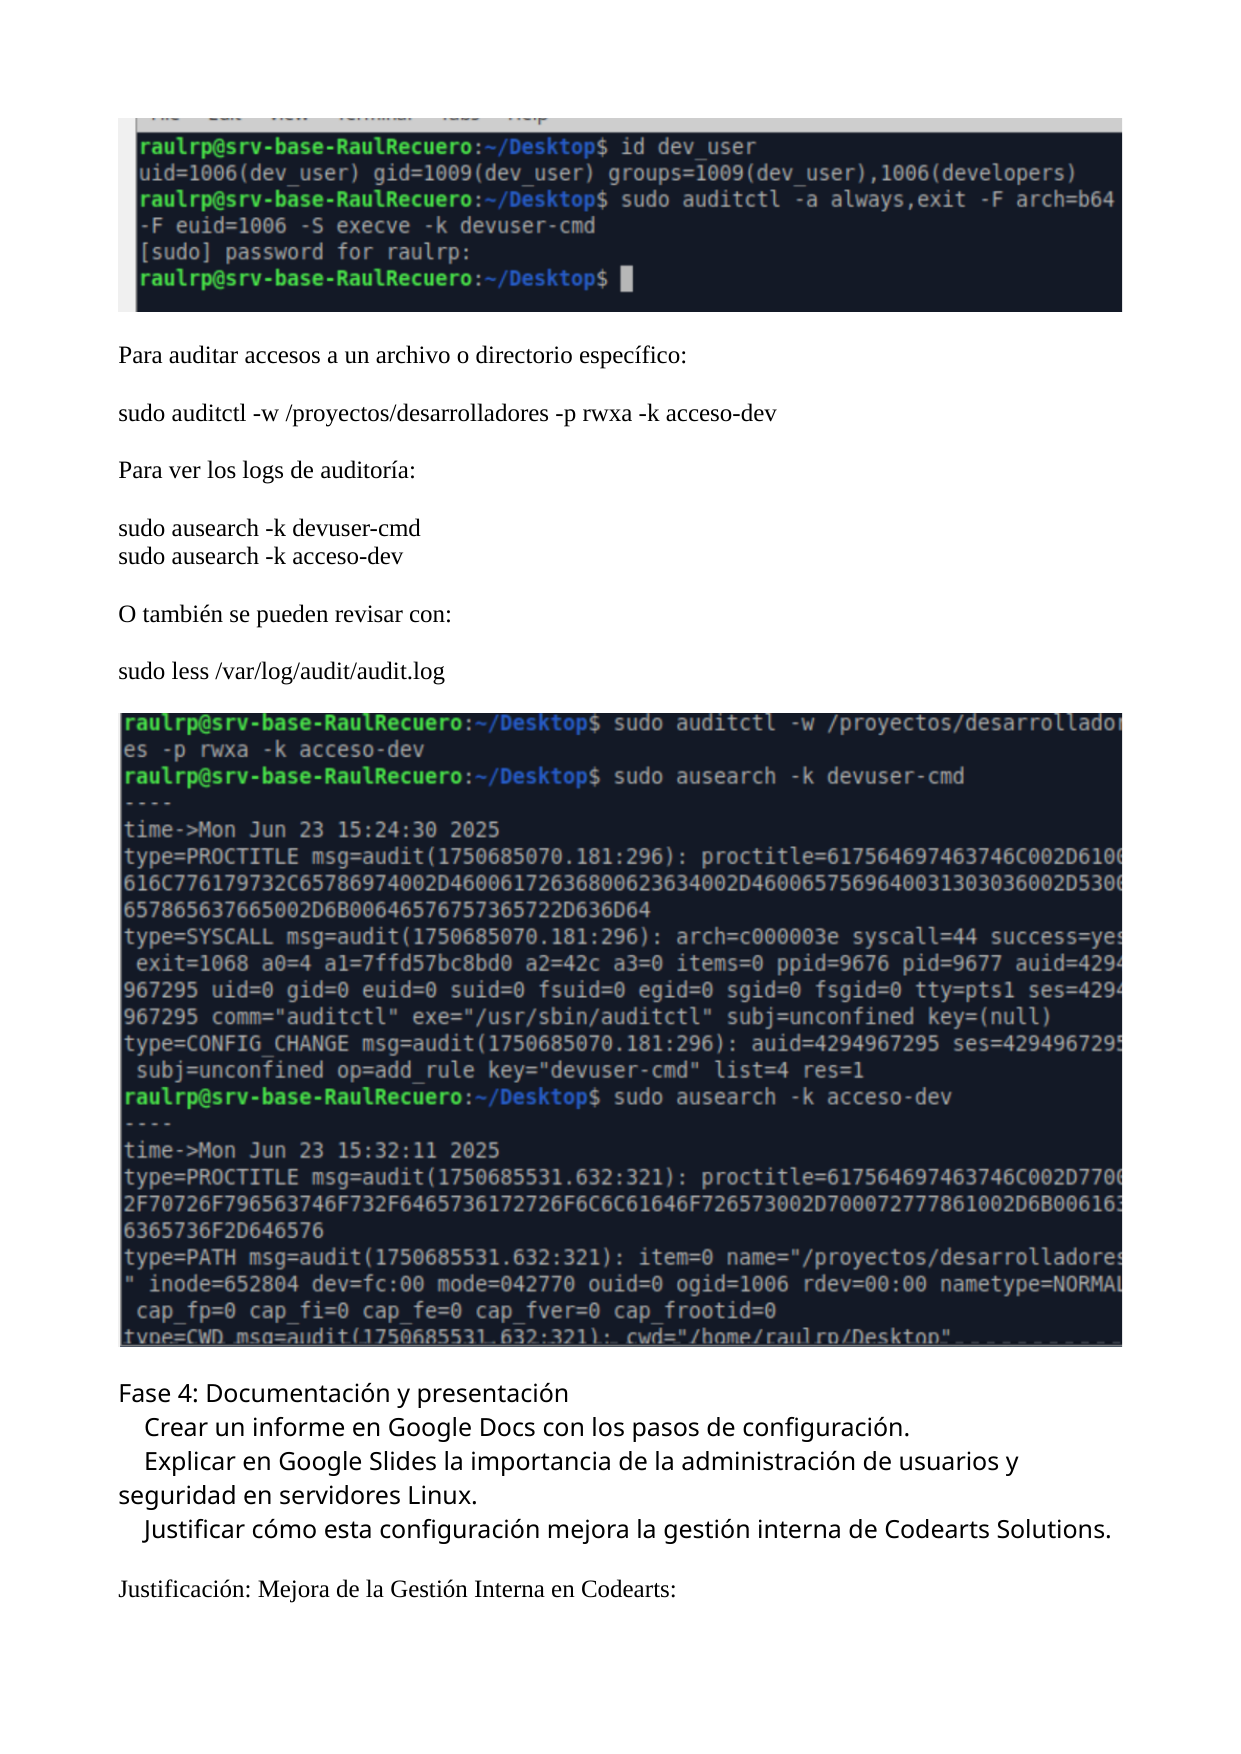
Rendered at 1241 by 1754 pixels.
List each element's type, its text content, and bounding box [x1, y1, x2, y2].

text Para ver los logs de auditoría: [118, 455, 1122, 484]
text Justificación: Mejora de la Gestión Interna en Codearts: [118, 1574, 1122, 1603]
text Para auditar accesos a un archivo o directorio específico: [118, 340, 1122, 369]
text Fase 4: Documentación y presentación ✅ Crear un informe en Google Docs con los pasos de configuración. ✅ Explicar en Google Slides la importancia de la administración de usuarios y seguridad en servidores Linux. ✅ Justificar cómo esta configuración mejora la gestión interna de Codearts Solutions. [118, 1375, 1122, 1546]
text sudo ausearch -k devuser-cmd [118, 513, 1122, 541]
picture [118, 713, 1123, 1347]
text sudo auditctl -w /proyectos/desarrolladores -p rwxa -k acceso-dev [118, 398, 1122, 426]
text sudo ausearch -k acceso-dev [118, 541, 1122, 570]
text sudo less /var/log/audit/audit.log [118, 656, 1122, 685]
text O también se pueden revisar con: [118, 599, 1122, 628]
picture [118, 118, 1123, 312]
